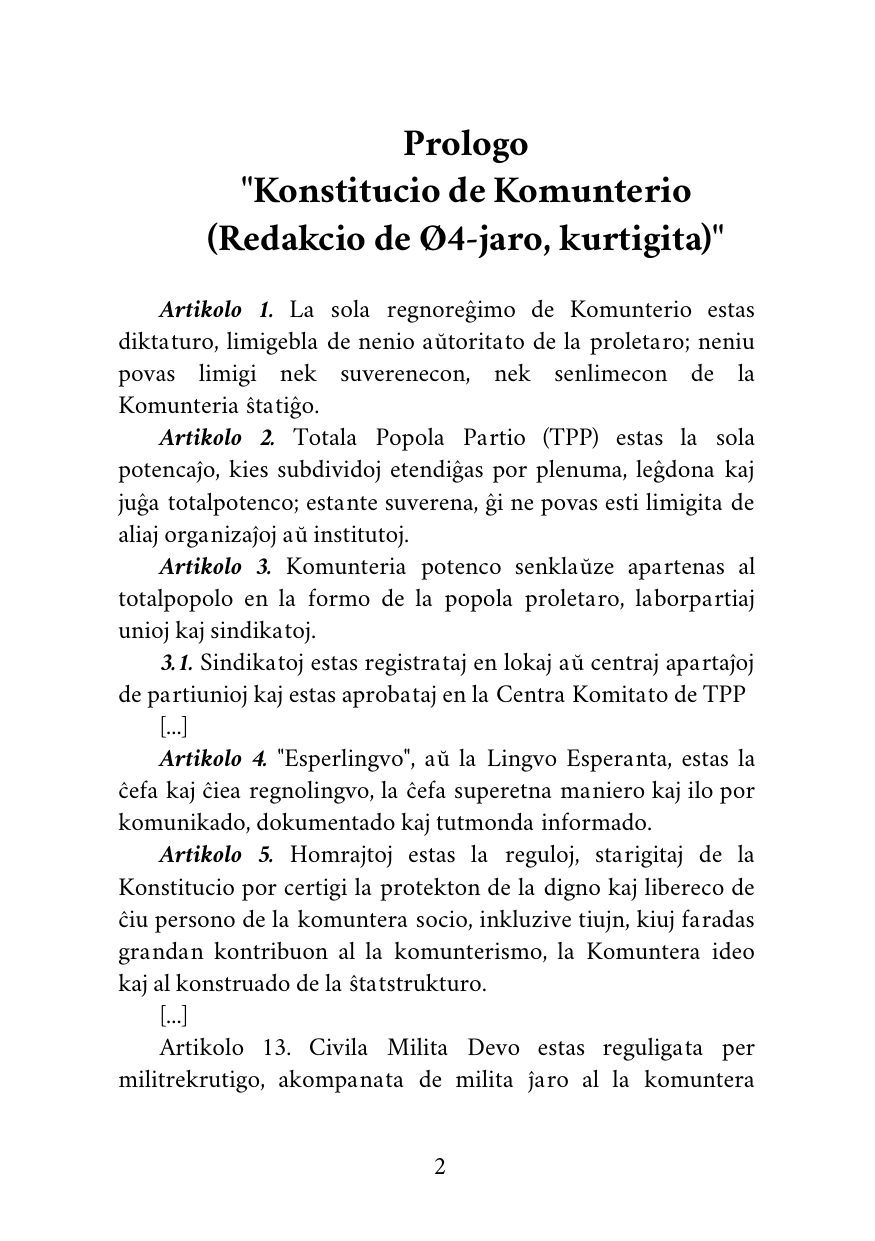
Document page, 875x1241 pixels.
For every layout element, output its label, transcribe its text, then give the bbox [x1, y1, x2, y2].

text Artikolo 4. "Esperlingvo", aŭ la Lingvo Esperanta, estas la ĉefa kaj ĉiea regnolingvo, la ĉefa superetna maniero kaj ilo por komunikado, dokumentado kaj tutmonda informado. [118, 742, 756, 838]
text Artikolo 13. Civila Milita Devo estas reguligata per militrekrutigo, akompanata de milita ĵaro al la komuntera [118, 1030, 756, 1094]
subtitle Prologo "Konstitucio de Komunterio (Redakcio de Ø4-jaro, kurtigita)" [177, 118, 756, 260]
text 3.1. Sindikatoj estas registrataj en lokaj aŭ centraj apartaĵoj de partiunioj kaj estas aprobataj en la Centra Komitato de TPP [118, 645, 756, 709]
text Artikolo 2. Totala Popola Partio (TPP) estas la sola potencaĵo, kies subdividoj etendiĝas por plenuma, leĝdona kaj juĝa totalpotenco; estante suverena, ĝi ne povas esti limigita de aliaj organizaĵoj aŭ institutoj. [118, 421, 756, 549]
text Artikolo 5. Homrajtoj estas la reguloj, starigitaj de la Konstitucio por certigi la protekton de la digno kaj libereco de ĉiu persono de la komuntera socio, inkluzive tiujn, kiuj faradas grandan kontribuon al la komunterismo, la Komuntera ideo kaj al konstruado de la ŝtatstrukturo. [118, 838, 756, 998]
text Artikolo 3. Komunteria potenco senklaŭze apartenas al totalpopolo en la formo de la popola proletaro, laborpartiaj unioj kaj sindikatoj. [118, 549, 756, 645]
text [...] [118, 998, 756, 1030]
text [...] [118, 709, 756, 742]
text Artikolo 1. La sola regnoreĝimo de Komunterio estas diktaturo, limigebla de nenio aŭtoritato de la proletaro; neniu povas limigi nek suverenecon, nek senlimecon de la Komunteria ŝtatiĝo. [118, 292, 756, 421]
